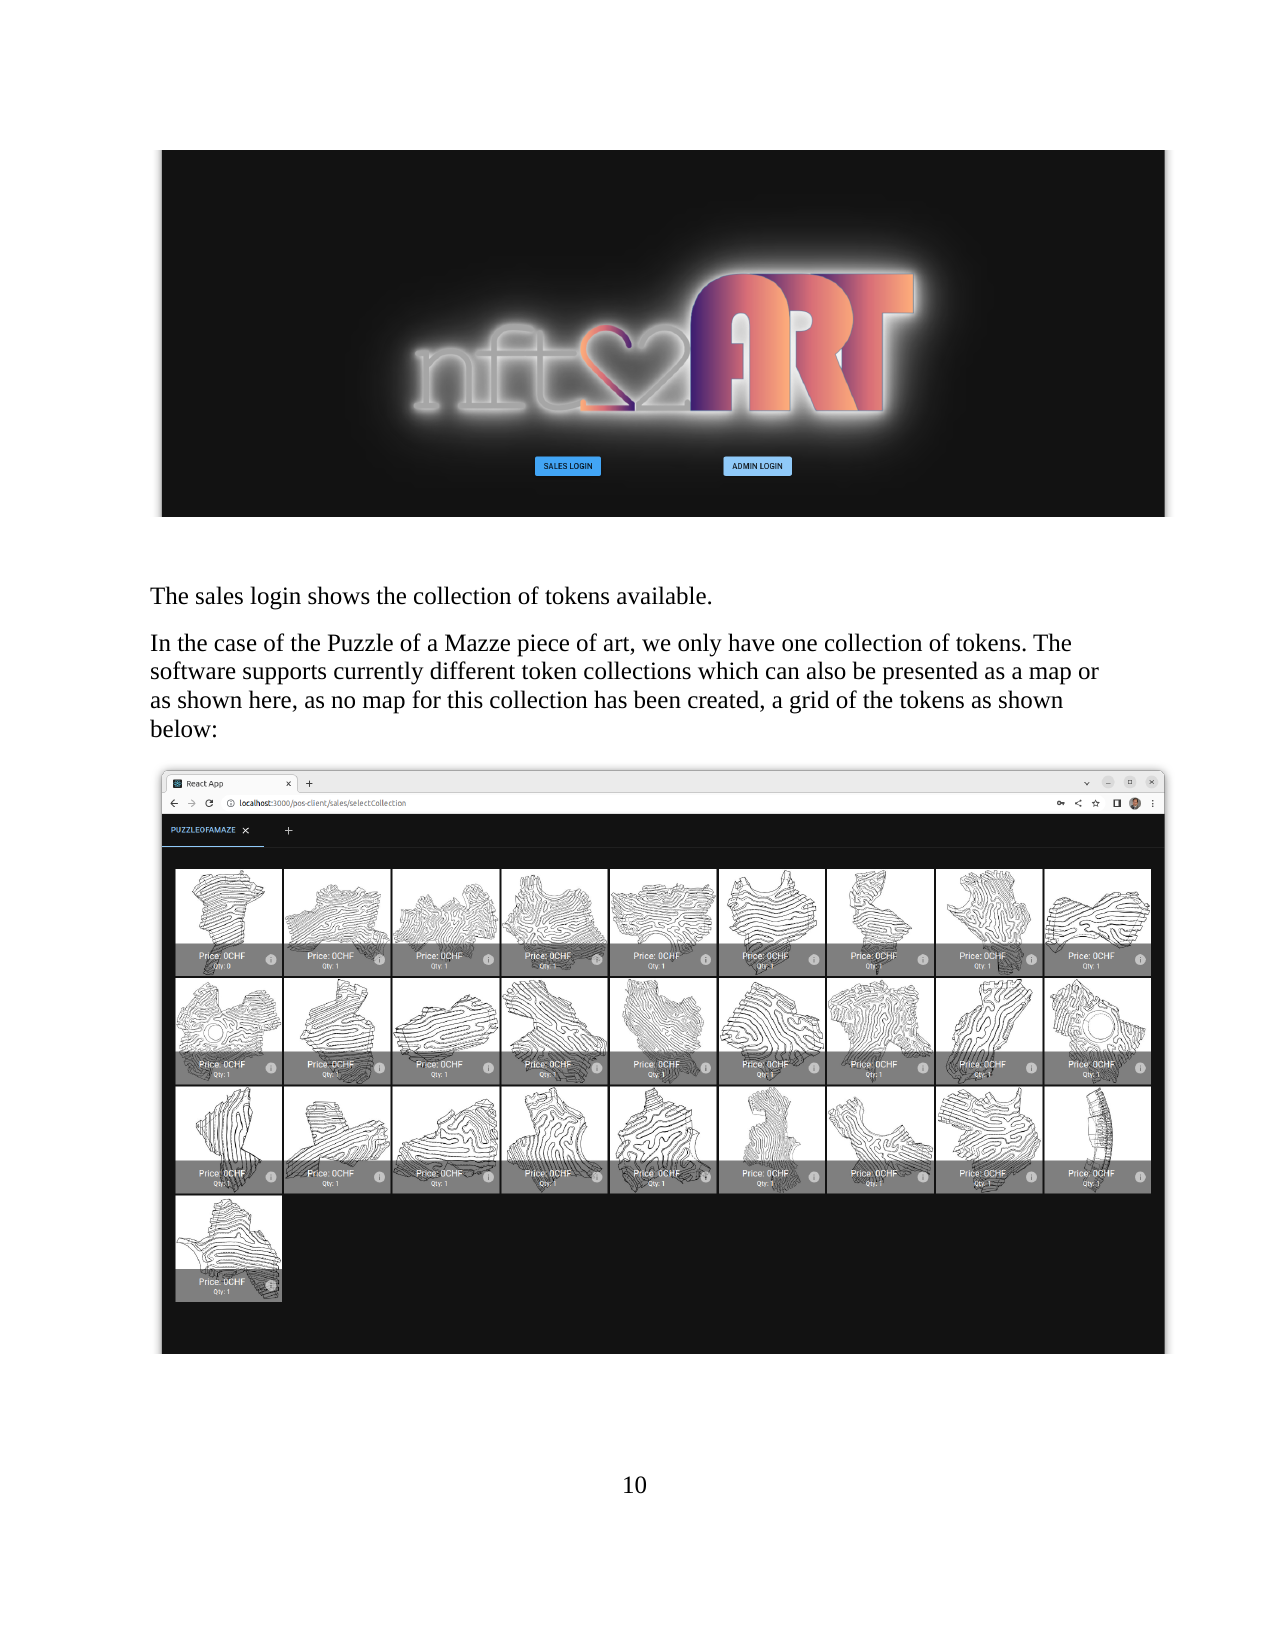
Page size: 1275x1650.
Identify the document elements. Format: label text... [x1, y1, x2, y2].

picture [150, 219, 1176, 418]
text In the case of the Puzzle of a Mazze piece of art, we only have one collection of tokens. The software supports currently different token collections which can also be presented as a map or as shown here, as no map for this collection has been created, a grid of the tokens as shown below: [150, 628, 1125, 743]
text The sales login shows the collection of tokens available. [150, 581, 1125, 610]
